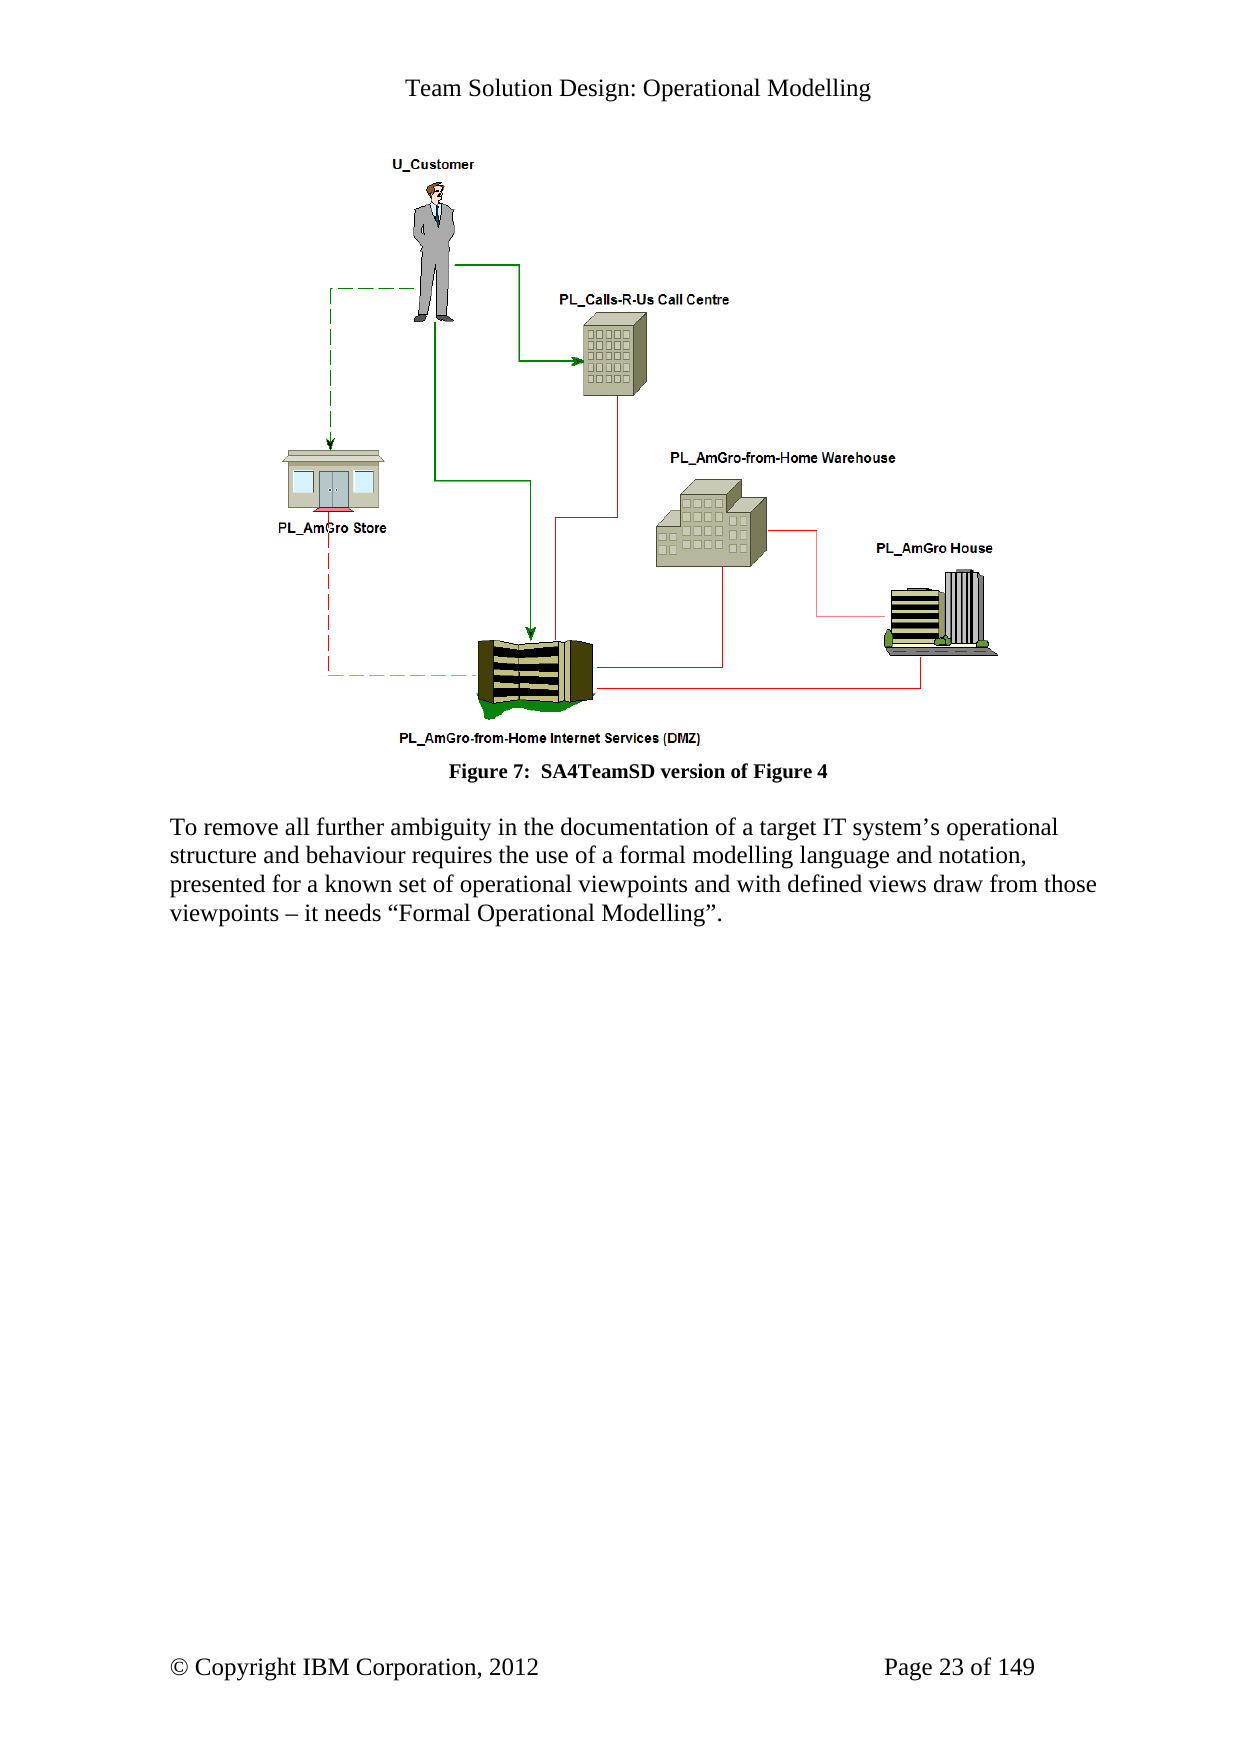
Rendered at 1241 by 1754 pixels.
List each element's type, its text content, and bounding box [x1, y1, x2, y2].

text Figure 7: SA4TeamSD version of Figure 4 [169, 759, 1107, 783]
picture [274, 151, 1003, 758]
text To remove all further ambiguity in the documentation of a target IT system’s operational structure and behaviour requires the use of a formal modelling language and notation, presented for a known set of operational viewpoints and with defined views draw from those viewpoints – it needs “Formal Operational Modelling”. [169, 812, 1107, 927]
